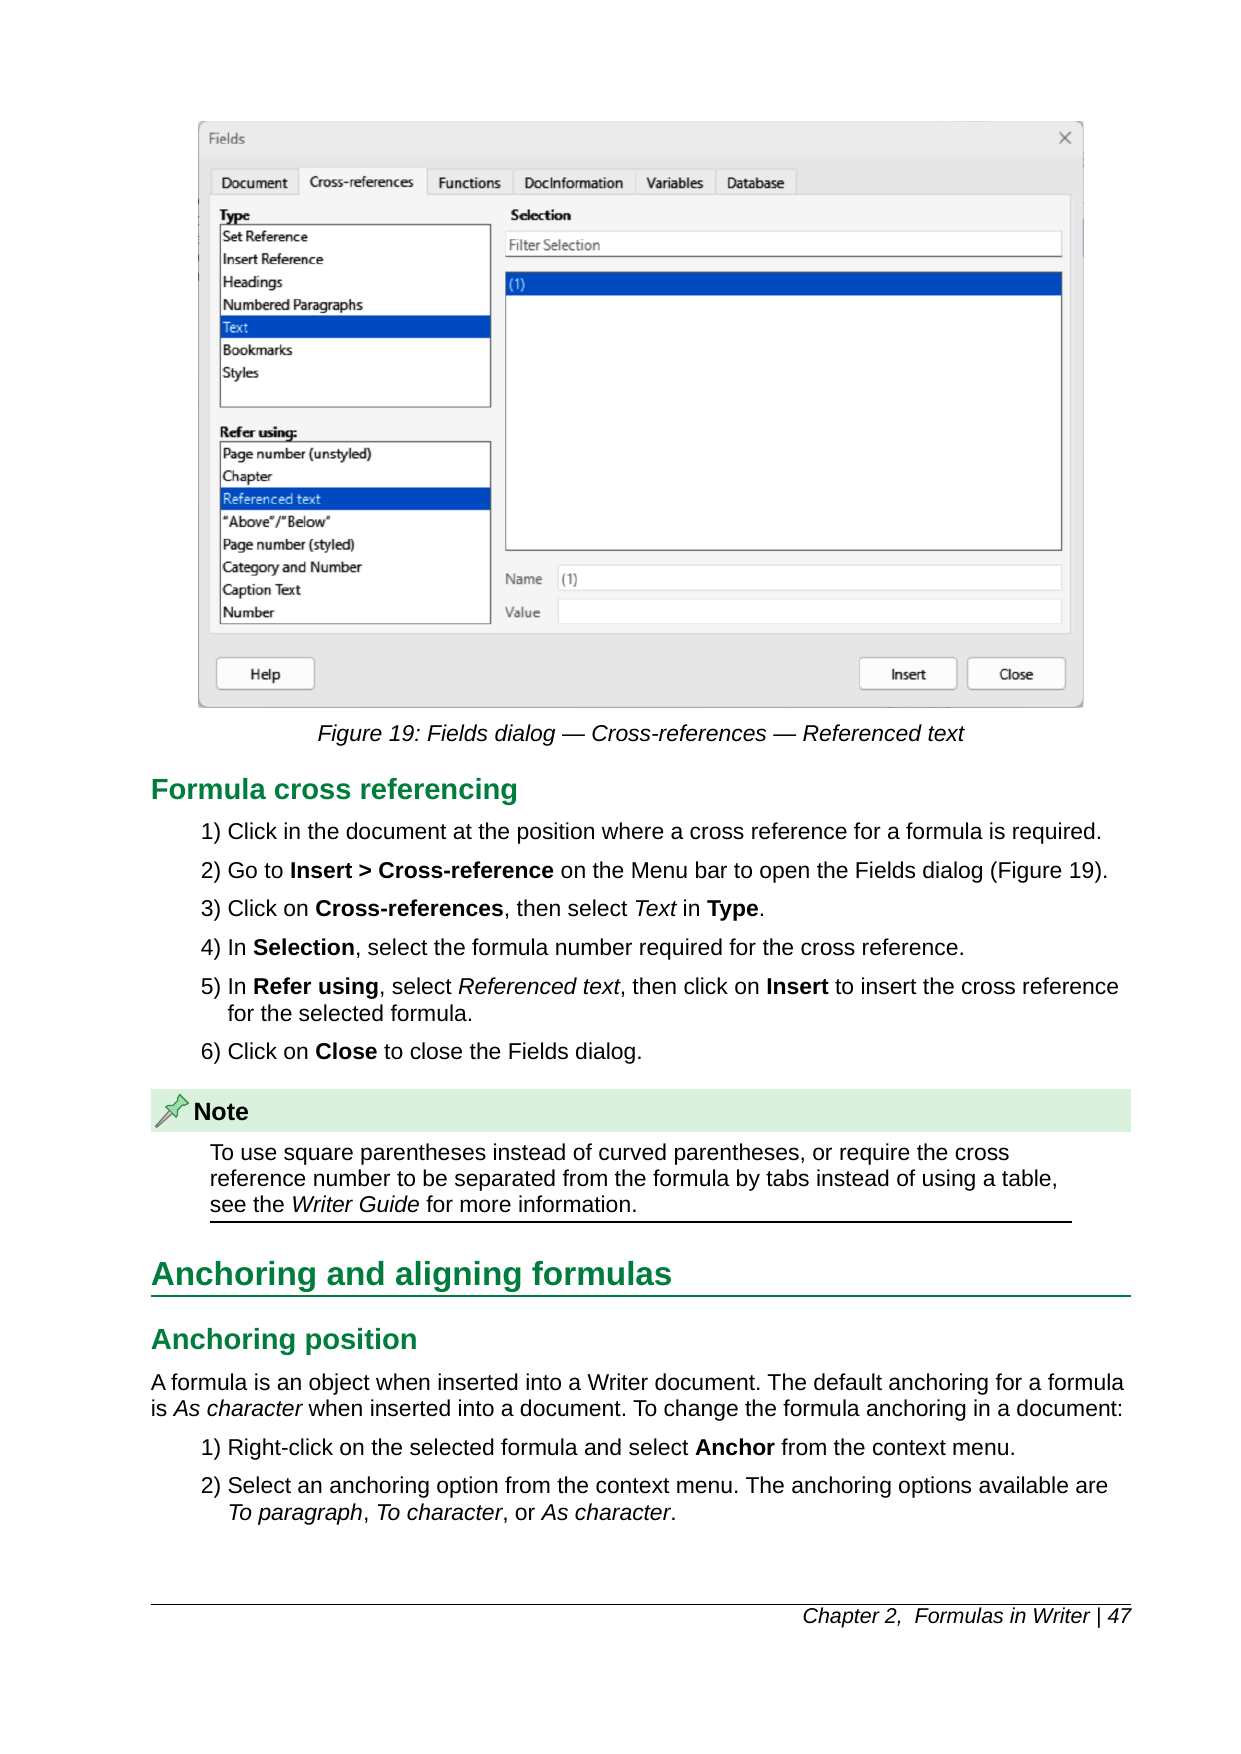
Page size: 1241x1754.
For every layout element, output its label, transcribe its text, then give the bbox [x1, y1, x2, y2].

text Figure 19: Fields dialog — Cross-references — Referenced text [198, 720, 1083, 747]
list In Refer using, select Referenced text, then click on Insert to insert the cross reference for the selected formula. [227, 973, 1131, 1026]
subtitle Note [151, 1089, 1131, 1132]
text To use square parentheses instead of curved parentheses, or require the cross reference number to be separated from the formula by tabs instead of using a table, see the Writer Guide for more information. [209, 1139, 1072, 1223]
subtitle Formula cross referencing [151, 772, 1131, 805]
list Right-click on the selected formula and select Anchor from the context menu. [227, 1434, 1131, 1460]
list Select an anchoring option from the context menu. The anchoring options available are To paragraph, To character, or As character. [227, 1472, 1131, 1525]
text A formula is an object when inserted into a Writer document. The default anchoring for a formula is As character when inserted into a document. To change the formula anchoring in a document: [151, 1368, 1131, 1421]
list Click on Close to close the Fields dialog. [227, 1038, 1131, 1065]
list Click in the document at the position where a cross reference for a formula is required. [227, 818, 1131, 844]
subtitle Anchoring position [151, 1322, 1131, 1356]
list Go to Insert > Cross-reference on the Menu bar to open the Fields dialog (Figure 19). [227, 857, 1131, 883]
subtitle Anchoring and aligning formulas [151, 1254, 1131, 1295]
list In Selection, select the formula number required for the cross reference. [227, 934, 1131, 961]
list Click on Cross-references, then select Text in Type. [227, 895, 1131, 922]
picture [198, 121, 1084, 708]
